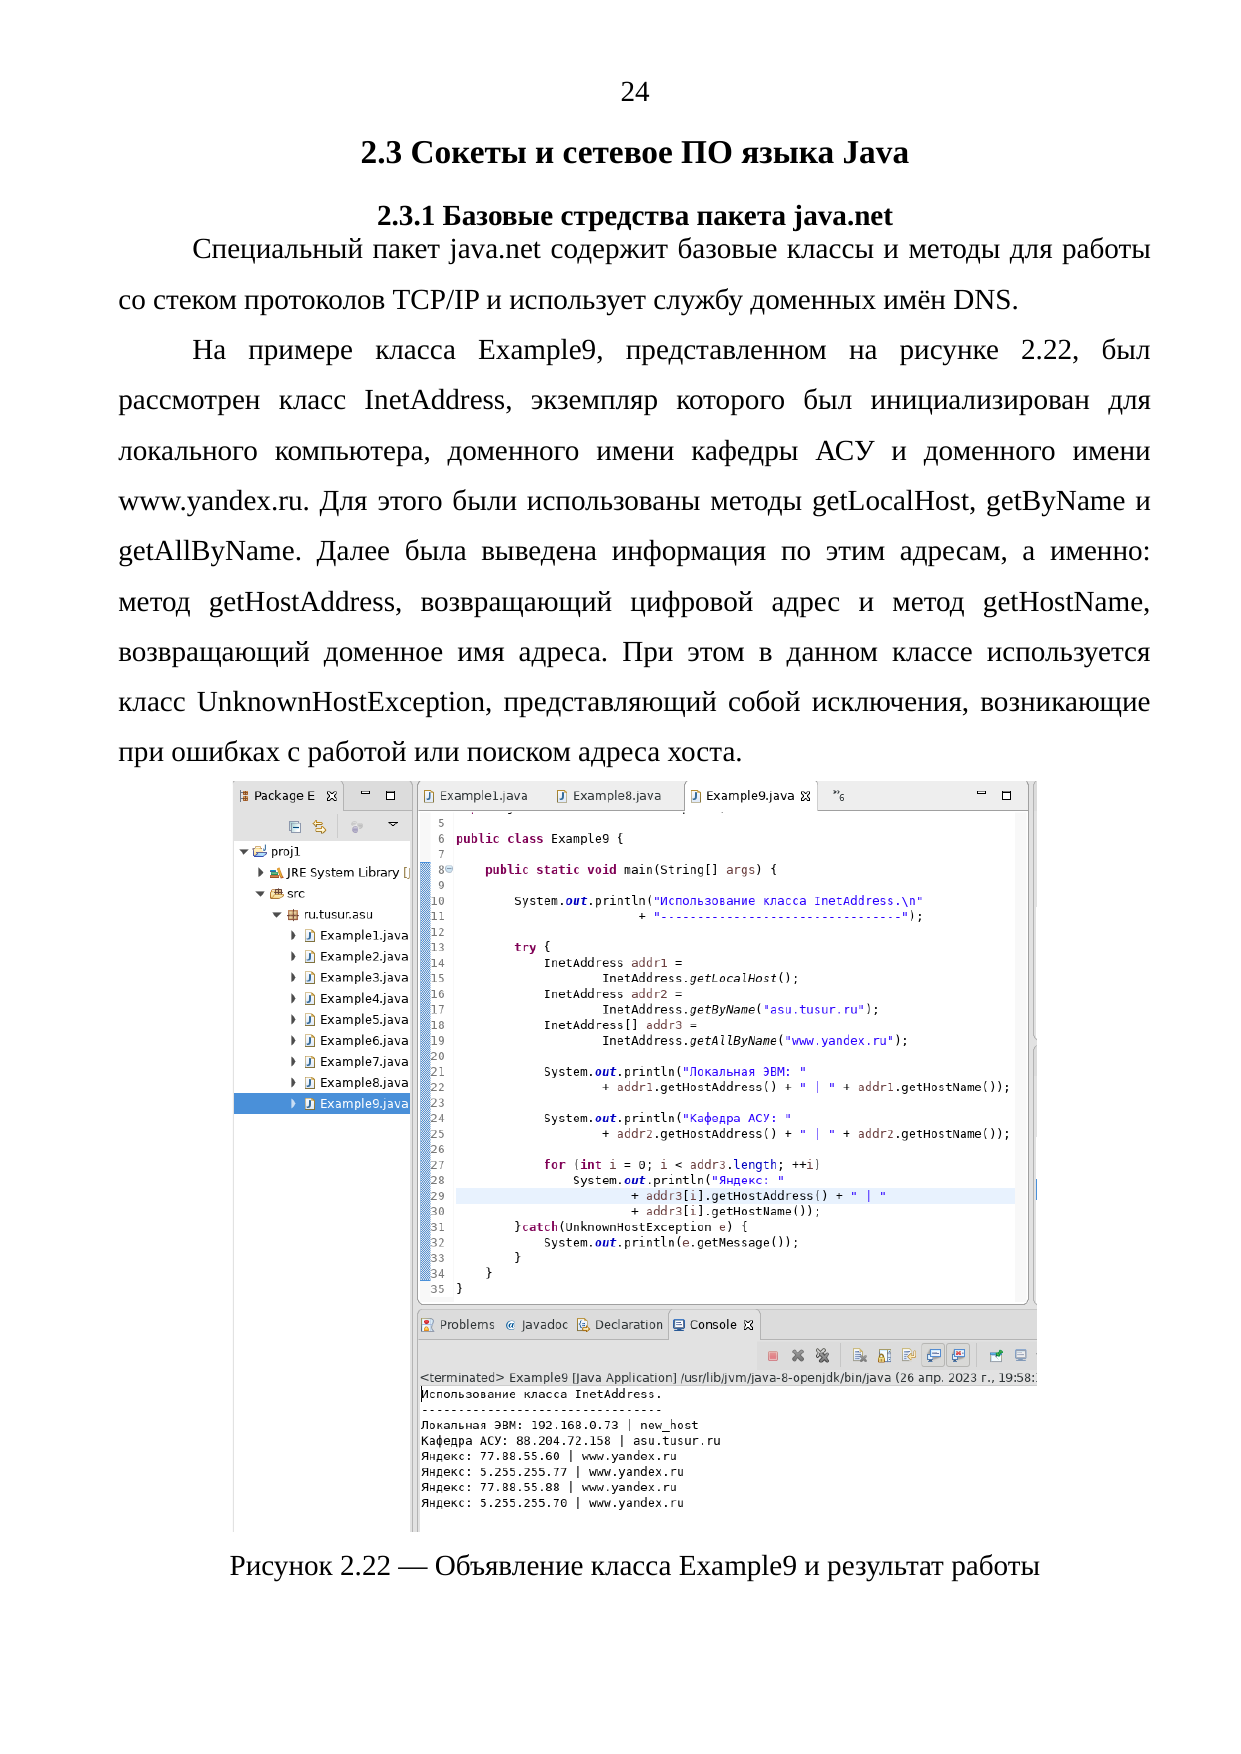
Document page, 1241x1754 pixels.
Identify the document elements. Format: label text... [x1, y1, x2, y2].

text На примере класса Example9, представленном на рисунке 2.22, был рассмотрен класс InetAddress, экземпляр которого был инициализирован для локального компьютера, доменного имени кафедры АСУ и доменного имени www.yandex.ru. Для этого были использованы методы getLocalHost, getByName и getAllByName. Далее была выведена информация по этим адресам, а именно: метод getHostAddress, возвращающий цифровой адрес и метод getHostName, возвращающий доменное имя адреса. При этом в данном классе используется класс UnknownHostException, представляющий собой исключения, возникающие при ошибках с работой или поиском адреса хоста. [118, 332, 1152, 768]
text Рисунок 2.22 — Объявление класса Example9 и результат работы [118, 785, 1152, 1581]
subtitle 2.3.1 Базовые стредства пакета java.net [118, 198, 1152, 231]
subtitle 2.3 Сокеты и сетевое ПО языка Java [118, 132, 1152, 171]
text Специальный пакет java.net содержит базовые классы и методы для работы со стеком протоколов TCP/IP и использует службу доменных имён DNS. [118, 231, 1152, 315]
